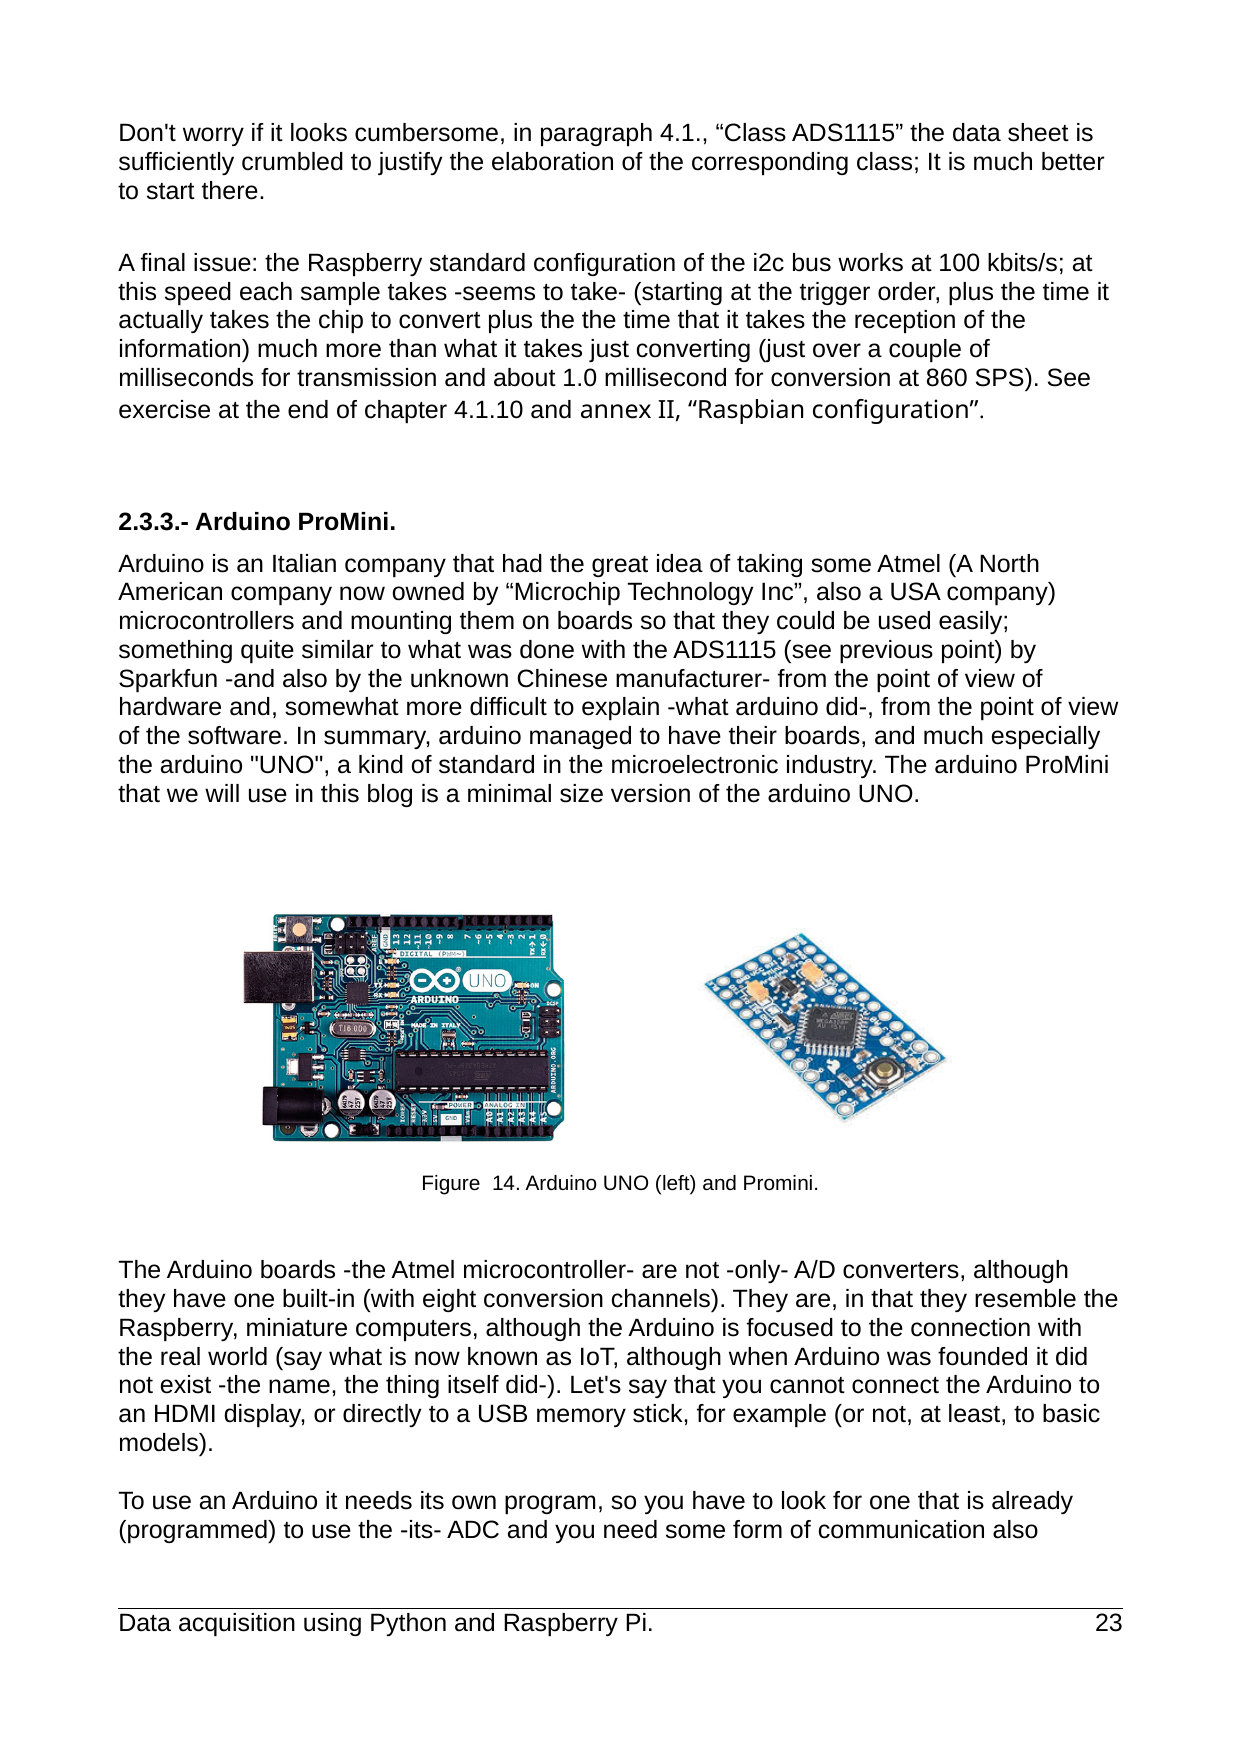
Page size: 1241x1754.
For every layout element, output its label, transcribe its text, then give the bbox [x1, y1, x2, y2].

text The Arduino boards -the Atmel microcontroller- are not -only- A/D converters, although they have one built-in (with eight conversion channels). They are, in that they resemble the Raspberry, miniature computers, although the Arduino is focused to the connection with the real world (say what is now known as IoT, although when Arduino was founded it did not exist -the name, the thing itself did-). Let's say that you cannot connect the Arduino to an HDMI display, or directly to a USB memory stick, for example (or not, at least, to basic models). [118, 1255, 1122, 1457]
subtitle 2.3.3.- Arduino ProMini. [118, 507, 1122, 536]
text Arduino is an Italian company that had the great idea of taking some Atmel (A North American company now owned by “Microchip Technology Inc”, also a USA company) microcontrollers and mounting them on boards so that they could be used easily; something quite similar to what was done with the ADS1115 (see previous point) by Sparkfun -and also by the unknown Chinese manufacturer- from the point of view of hardware and, somewhat more difficult to explain -what arduino did-, from the point of view of the software. In summary, arduino managed to have their boards, and much especially the arduino "UNO", a kind of standard in the microelectronic industry. The arduino ProMini that we will use in this blog is a minimal size version of the arduino UNO. [118, 548, 1122, 807]
text A final issue: the Raspberry standard configuration of the i2c bus works at 100 kbits/s; at this speed each sample takes -seems to take- (starting at the trigger order, plus the time it actually takes the chip to convert plus the the time that it takes the reception of the information) much more than what it takes just converting (just over a couple of milliseconds for transmission and about 1.0 millisecond for conversion at 860 SPS). See exercise at the end of chapter 4.1.10 and annex II, “Raspbian configuration”. [118, 248, 1122, 426]
text Figure 14. Arduino UNO (left) and Promini. [118, 895, 1122, 1194]
picture [697, 901, 953, 1156]
picture [213, 883, 597, 1171]
text Don't worry if it looks cumbersome, in paragraph 4.1., “Class ADS1115” the data sheet is sufficiently crumbled to justify the elaboration of the corresponding class; It is much better to start there. [118, 118, 1122, 204]
text To use an Arduino it needs its own program, so you have to look for one that is already (programmed) to use the -its- ADC and you need some form of communication also [118, 1486, 1122, 1543]
